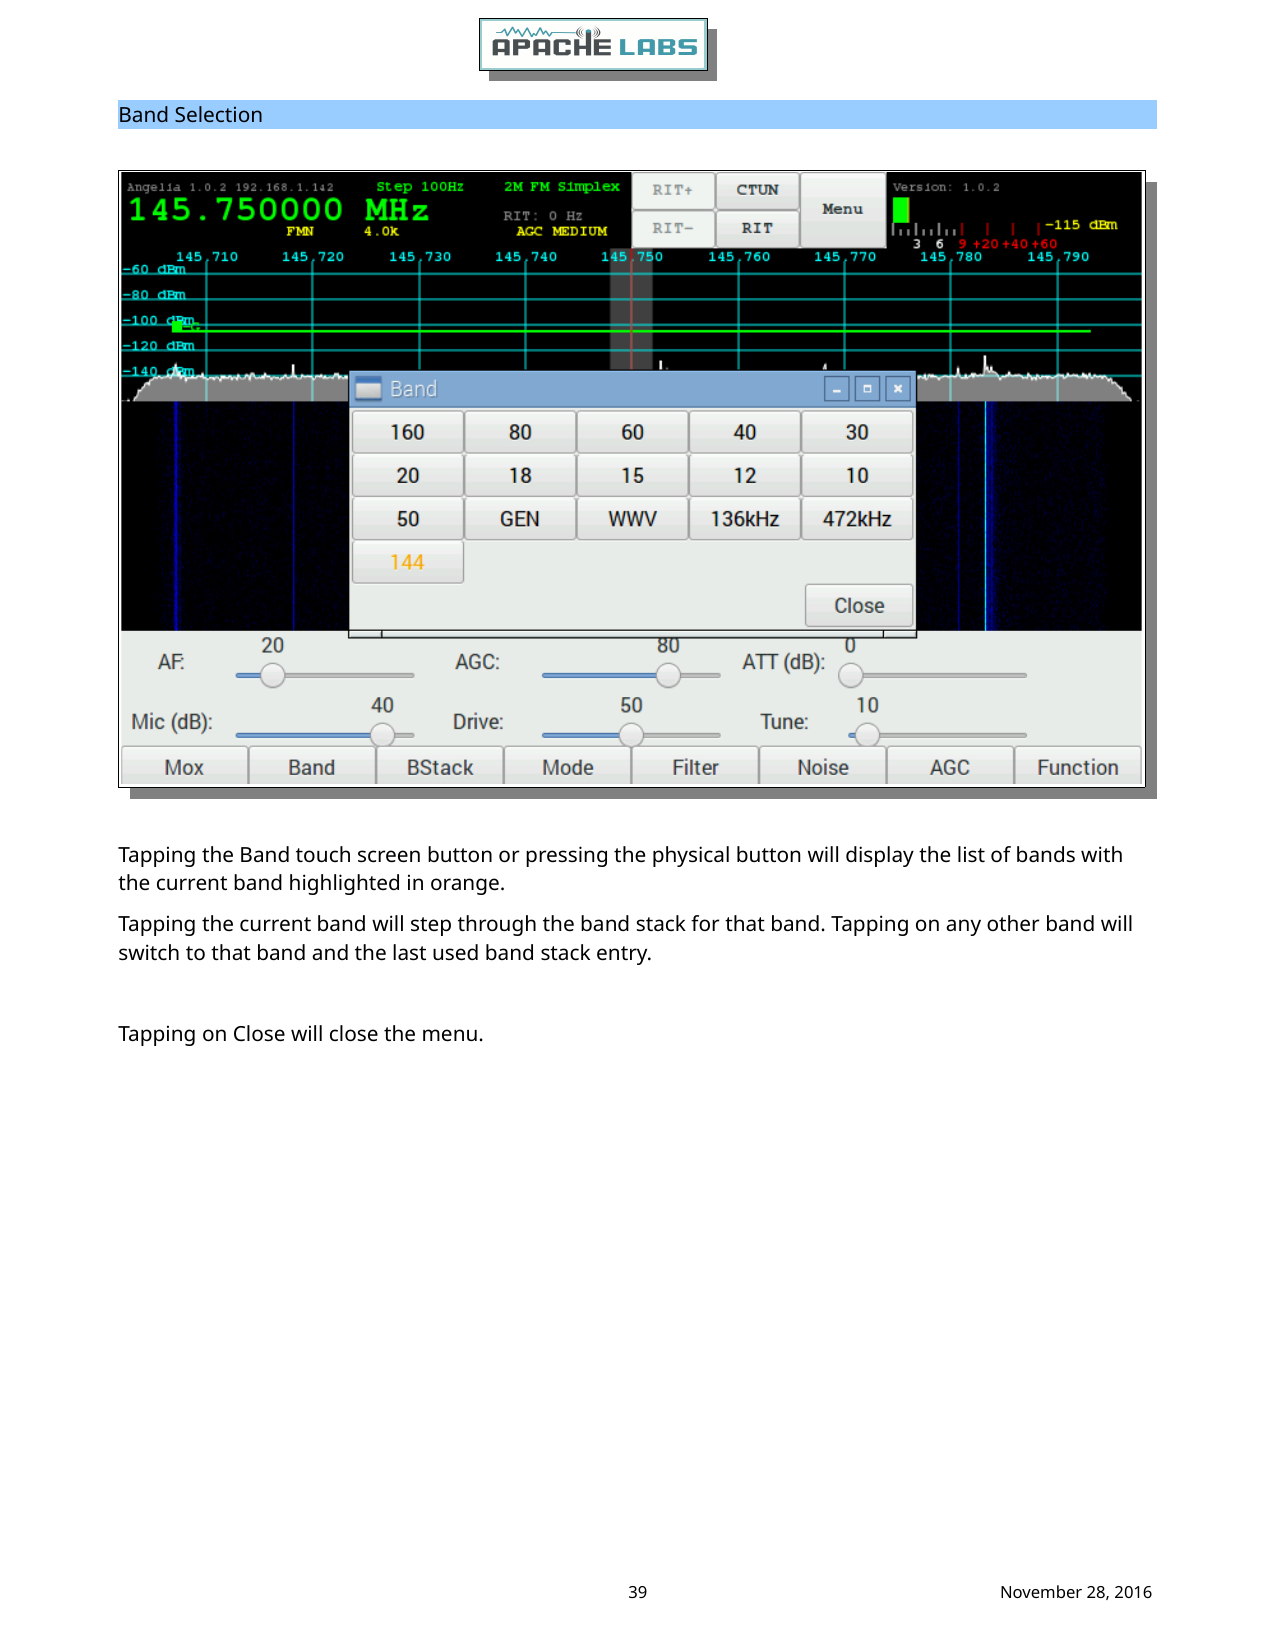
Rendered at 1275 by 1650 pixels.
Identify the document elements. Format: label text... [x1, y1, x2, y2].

text Tapping the current band will step through the band stack for that band. Tapping on any other band will switch to that band and the last used band stack entry. [118, 909, 1157, 966]
text Tapping on Close will close the menu. [118, 1019, 1157, 1048]
picture [482, 21, 704, 68]
picture [121, 172, 1142, 784]
subtitle Band Selection [118, 100, 1157, 129]
text Tapping the Band touch screen button or pressing the physical button will display the list of bands with the current band highlighted in orange. [118, 840, 1157, 897]
